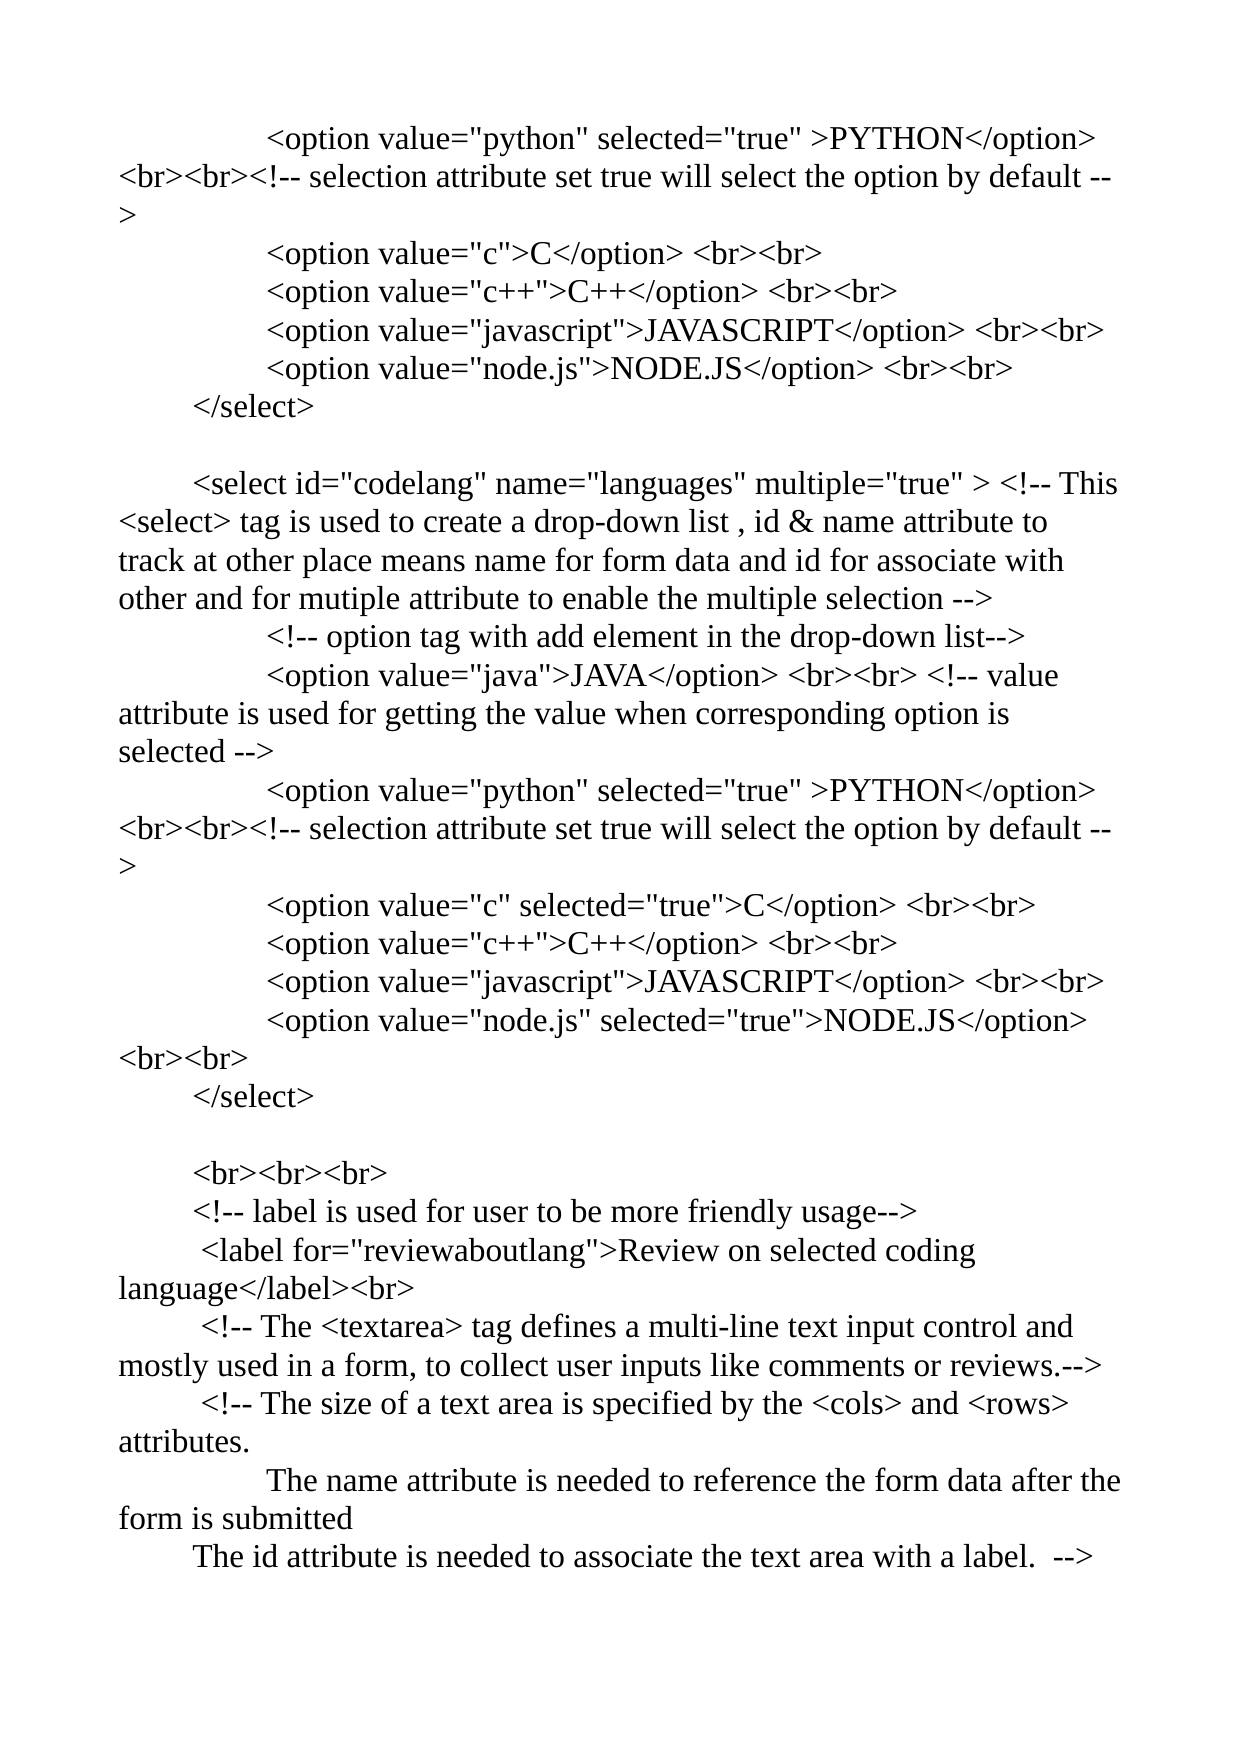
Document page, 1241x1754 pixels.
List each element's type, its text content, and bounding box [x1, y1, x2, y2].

text <option value="javascript">JAVASCRIPT</option> <br><br> [118, 961, 1122, 1000]
text </select> [118, 1076, 1122, 1115]
text <option value="python" selected="true" >PYTHON</option> <br><br><!-- selection attribute set true will select the option by default --> [118, 770, 1122, 885]
text <!-- option tag with add element in the drop-down list--> [118, 616, 1122, 655]
text <!-- The size of a text area is specified by the <cols> and <rows> attributes. [118, 1383, 1122, 1460]
text <option value="c" selected="true">C</option> <br><br> [118, 885, 1122, 923]
text <label for="reviewaboutlang">Review on selected coding language</label><br> [118, 1230, 1122, 1306]
text <option value="node.js">NODE.JS</option> <br><br> [118, 348, 1122, 386]
text </select> [118, 386, 1122, 425]
text <option value="javascript">JAVASCRIPT</option> <br><br> [118, 310, 1122, 348]
text <br><br><br> [118, 1153, 1122, 1191]
text <select id="codelang" name="languages" multiple="true" > <!-- This <select> tag is used to create a drop-down list , id & name attribute to track at other place means name for form data and id for associate with other and for mutiple attribute to enable the multiple selection --> [118, 463, 1122, 616]
text <option value="c">C</option> <br><br> [118, 233, 1122, 271]
text The name attribute is needed to reference the form data after the form is submitted [118, 1460, 1122, 1536]
text <option value="c++">C++</option> <br><br> [118, 923, 1122, 961]
text The id attribute is needed to associate the text area with a label. --> [118, 1536, 1122, 1575]
text <option value="c++">C++</option> <br><br> [118, 271, 1122, 310]
text <!-- label is used for user to be more friendly usage--> [118, 1191, 1122, 1230]
text <option value="node.js" selected="true">NODE.JS</option> <br><br> [118, 1000, 1122, 1076]
text <!-- The <textarea> tag defines a multi-line text input control and mostly used in a form, to collect user inputs like comments or reviews.--> [118, 1306, 1122, 1383]
text <option value="java">JAVA</option> <br><br> <!-- value attribute is used for getting the value when corresponding option is selected --> [118, 655, 1122, 770]
text <option value="python" selected="true" >PYTHON</option> <br><br><!-- selection attribute set true will select the option by default --> [118, 118, 1122, 233]
